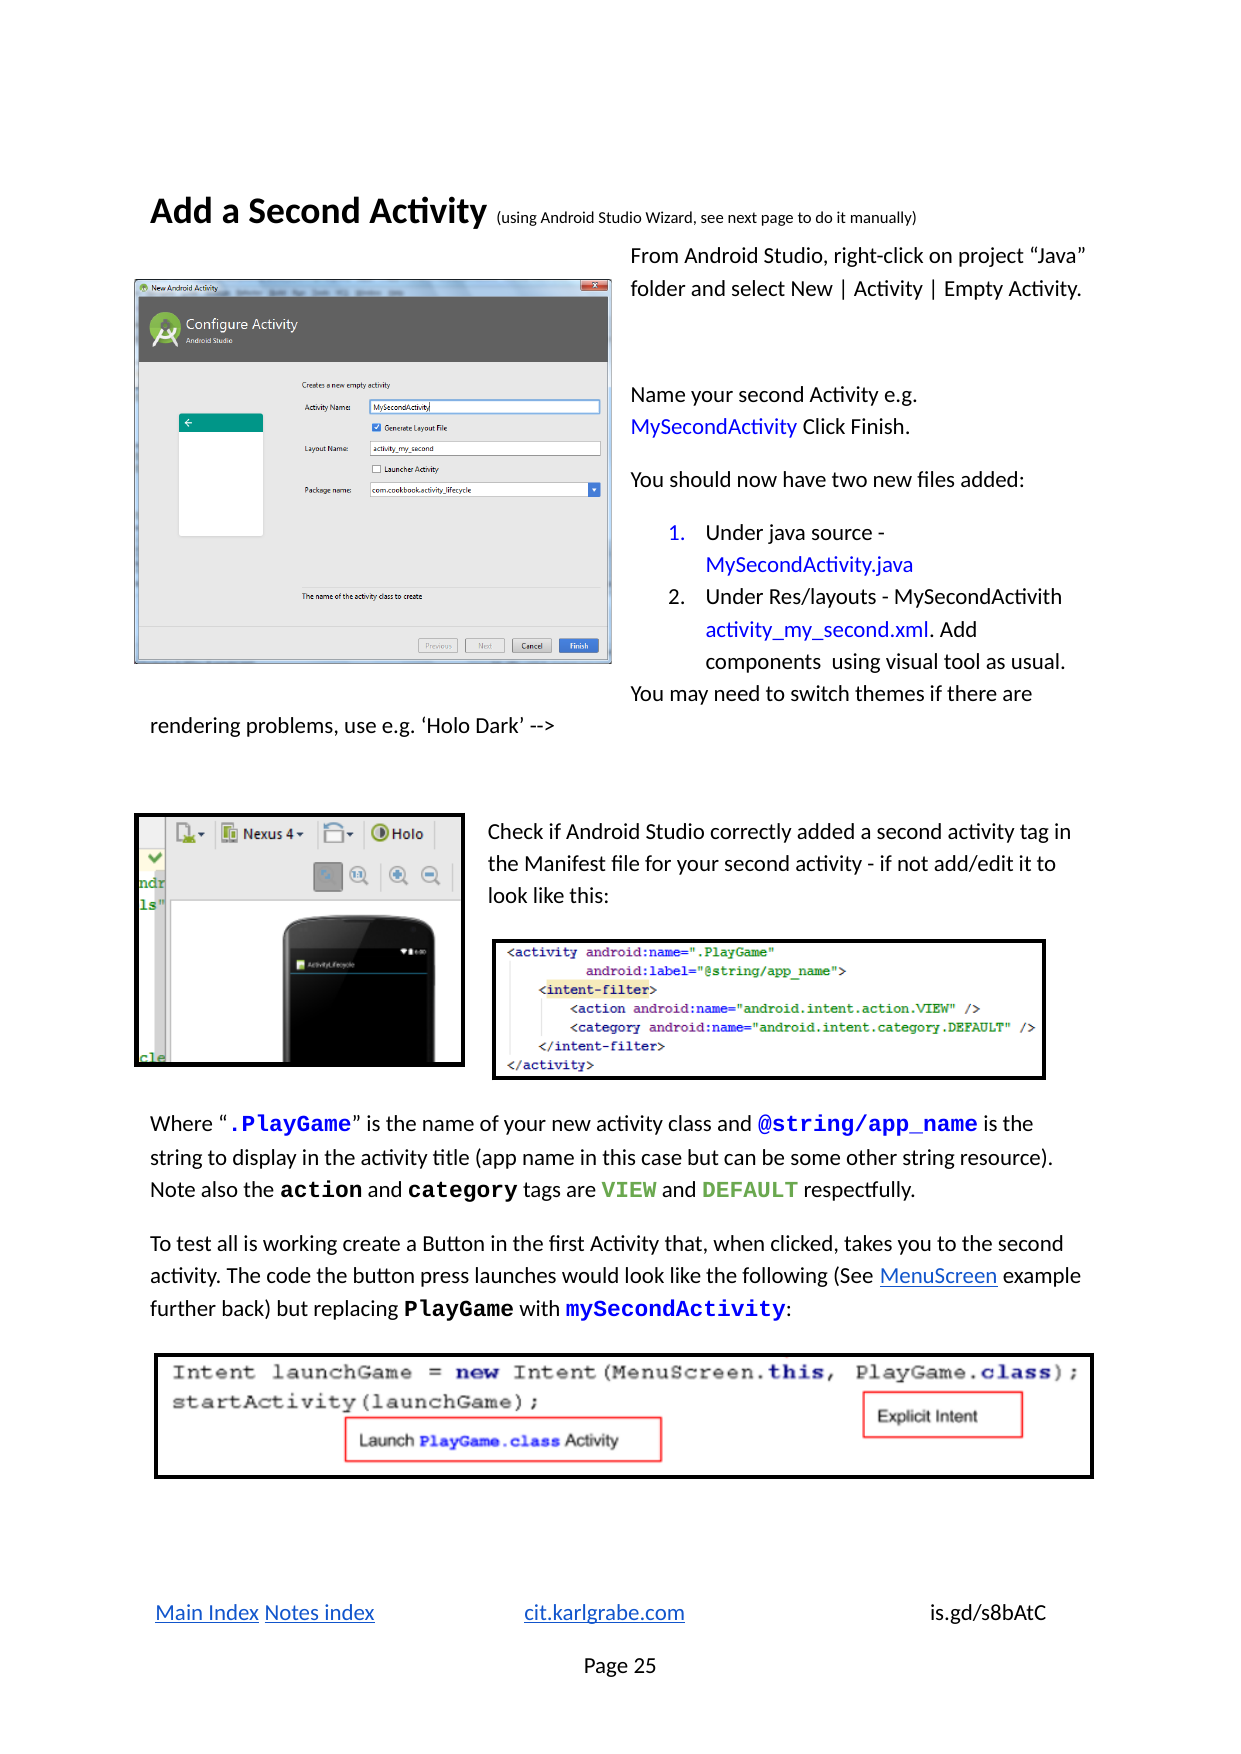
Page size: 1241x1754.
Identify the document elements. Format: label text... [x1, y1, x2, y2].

picture [134, 279, 612, 664]
text You may need to switch themes if there are rendering problems, use e.g. ‘Holo Dark’ --> [150, 679, 1090, 739]
text Where “.PlayGame” is the name of your new activity class and @string/app_name is the string to display in the activity title (app name in this case but can be some other string resource). Note also the action and category tags are VIEW and DEFAULT respectfully. [150, 1109, 1090, 1204]
list Under java source - MySecondActivity.java [612, 518, 1090, 578]
text Name your second Activity e.g. MySecondActivity Click Finish. [612, 380, 1090, 440]
picture [139, 817, 461, 1062]
text Check if Android Studio correctly added a second activity tag in the Manifest file for your second activity - if not add/edit it to look like this: [465, 817, 1090, 910]
text To test all is working create a Button in the first Activity that, when clicked, takes you to the second activity. The code the button press launches would look like the following (See MenuScreen example further back) but replacing PlayGame with mySecondActivity: [150, 1229, 1090, 1323]
picture [496, 943, 1042, 1076]
list Under Res/layouts - MySecondActivith activity_my_second.xml. Add components using visual tool as usual. [187, 582, 1090, 675]
picture [158, 1357, 1090, 1475]
subtitle Add a Second Activity (using Android Studio Wizard, see next page to do it manually) [150, 187, 1090, 233]
text You should now have two new files added: [612, 465, 1090, 493]
text From Android Studio, right-click on project “Java” folder and select New | Activity | Empty Activity. [150, 242, 1090, 302]
